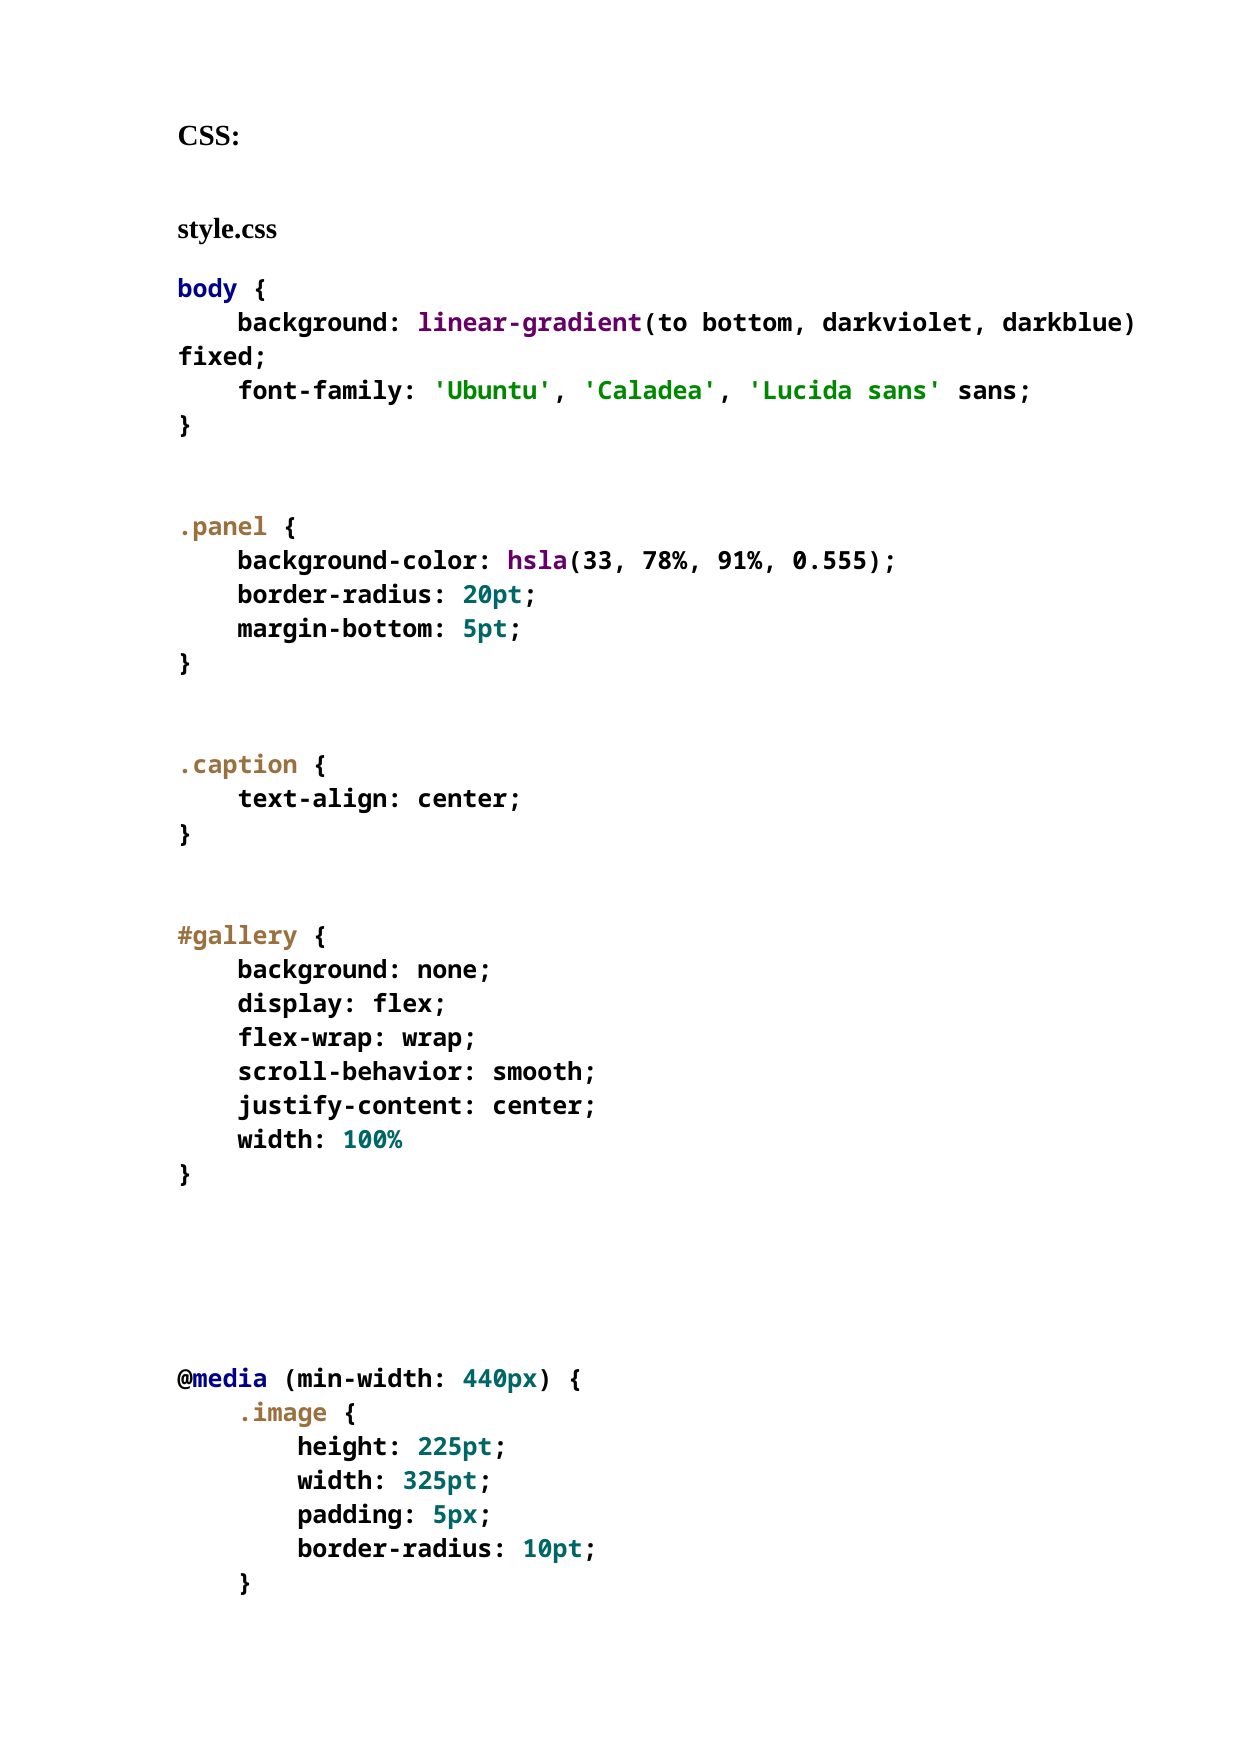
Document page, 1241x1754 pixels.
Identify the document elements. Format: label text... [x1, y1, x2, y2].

text text-align: center; [177, 781, 1152, 815]
text display: flex; [177, 986, 1152, 1019]
text body { [177, 270, 1152, 304]
text } [177, 1564, 1152, 1599]
text } [177, 1156, 1152, 1190]
text .panel { [177, 509, 1152, 543]
text scroll-behavior: smooth; [177, 1054, 1152, 1088]
text height: 225pt; [177, 1428, 1152, 1462]
text background-color: hsla(33, 78%, 91%, 0.555); [177, 543, 1152, 577]
text CSS: [177, 118, 1152, 152]
text } [177, 406, 1152, 441]
text } [177, 645, 1152, 679]
text .caption { [177, 747, 1152, 781]
text flex-wrap: wrap; [177, 1019, 1152, 1054]
text width: 100% [177, 1122, 1152, 1156]
text #gallery { [177, 917, 1152, 951]
text width: 325pt; [177, 1462, 1152, 1496]
text style.css [177, 211, 1152, 244]
text border-radius: 10pt; [177, 1531, 1152, 1564]
text } [177, 815, 1152, 849]
text .image { [177, 1394, 1152, 1428]
text background: none; [177, 951, 1152, 986]
text justify-content: center; [177, 1088, 1152, 1122]
text background: linear-gradient(to bottom, darkviolet, darkblue) fixed; [177, 304, 1152, 372]
text padding: 5px; [177, 1496, 1152, 1531]
text font-family: 'Ubuntu', 'Caladea', 'Lucida sans' sans; [177, 372, 1152, 406]
text margin-bottom: 5pt; [177, 611, 1152, 645]
text border-radius: 20pt; [177, 577, 1152, 611]
text @media (min-width: 440px) { [177, 1360, 1152, 1394]
